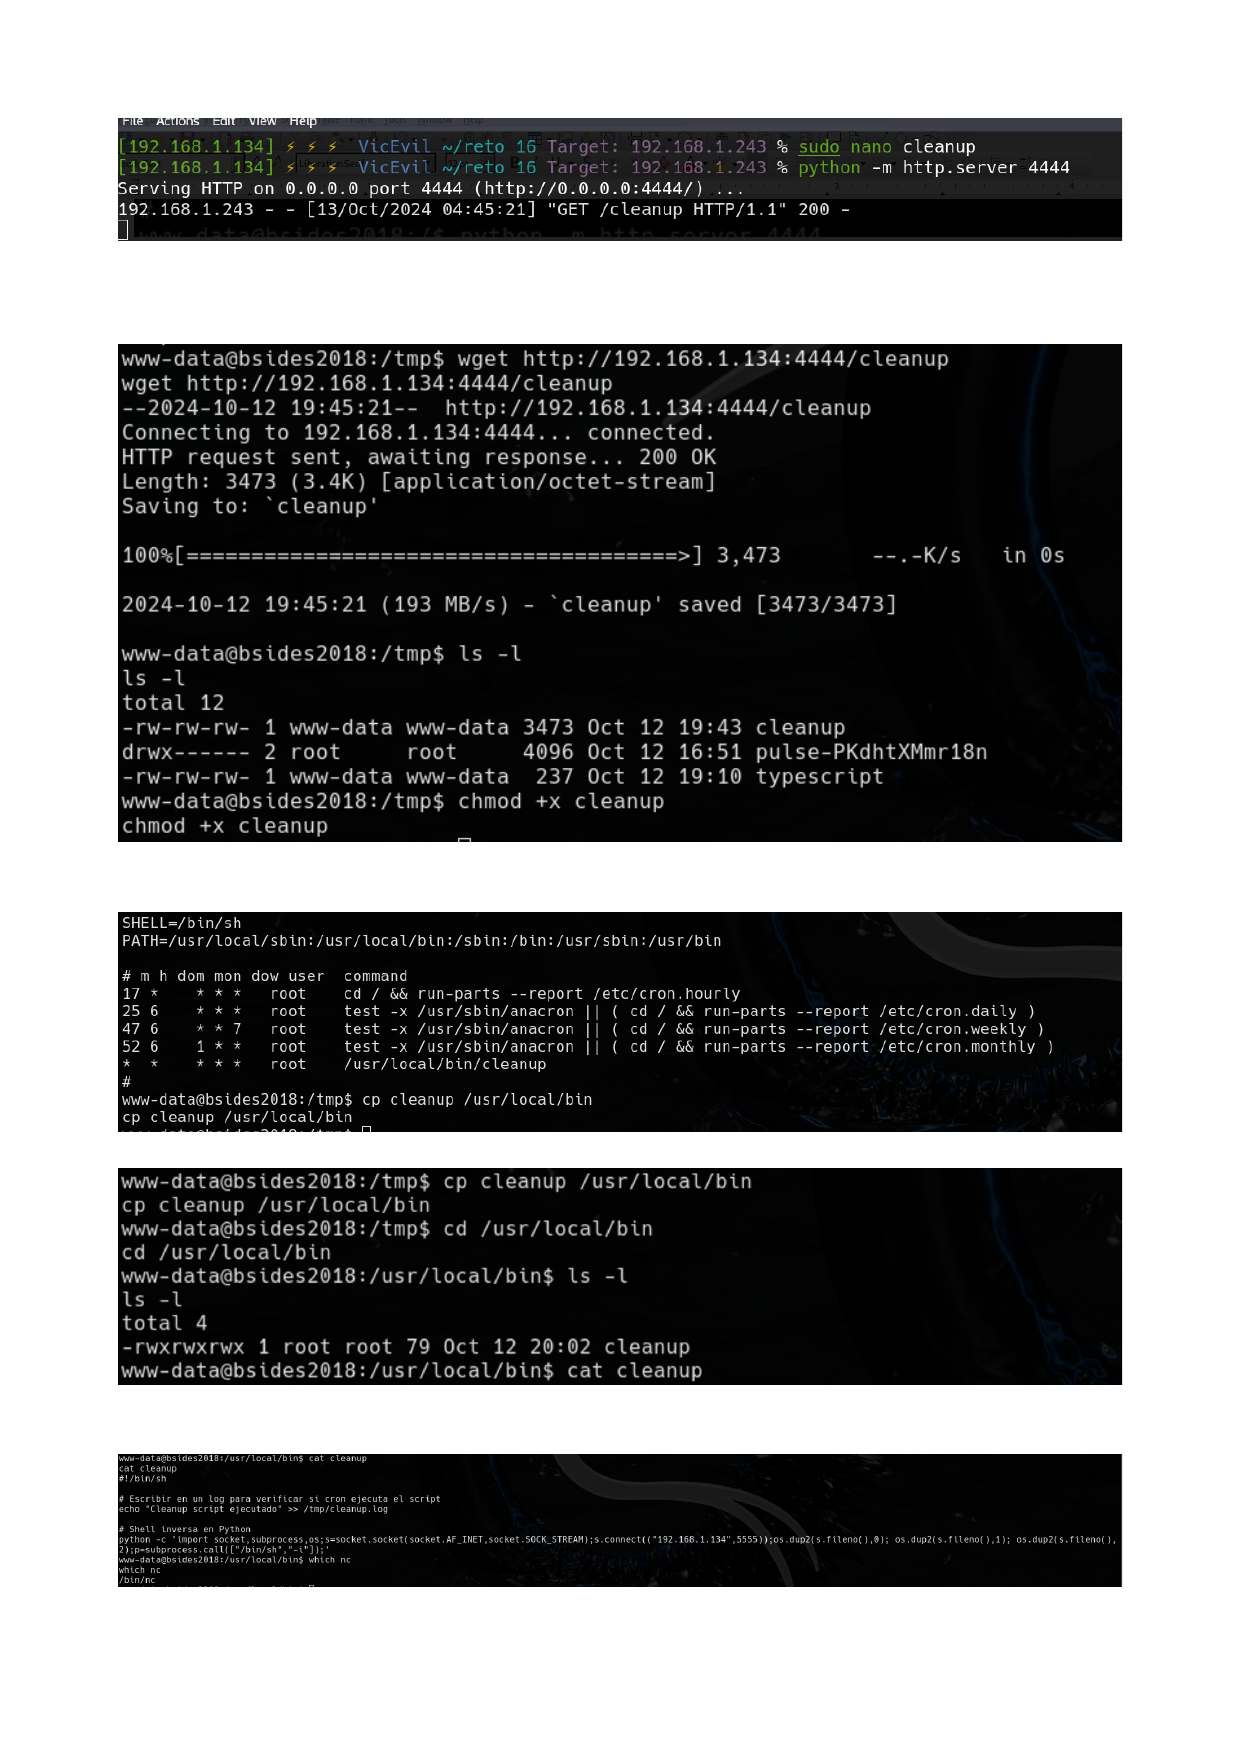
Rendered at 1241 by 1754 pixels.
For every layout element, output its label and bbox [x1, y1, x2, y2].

picture [118, 912, 1123, 1132]
picture [118, 1168, 1123, 1385]
picture [118, 1454, 1123, 1587]
picture [118, 118, 1123, 241]
picture [118, 344, 1123, 842]
